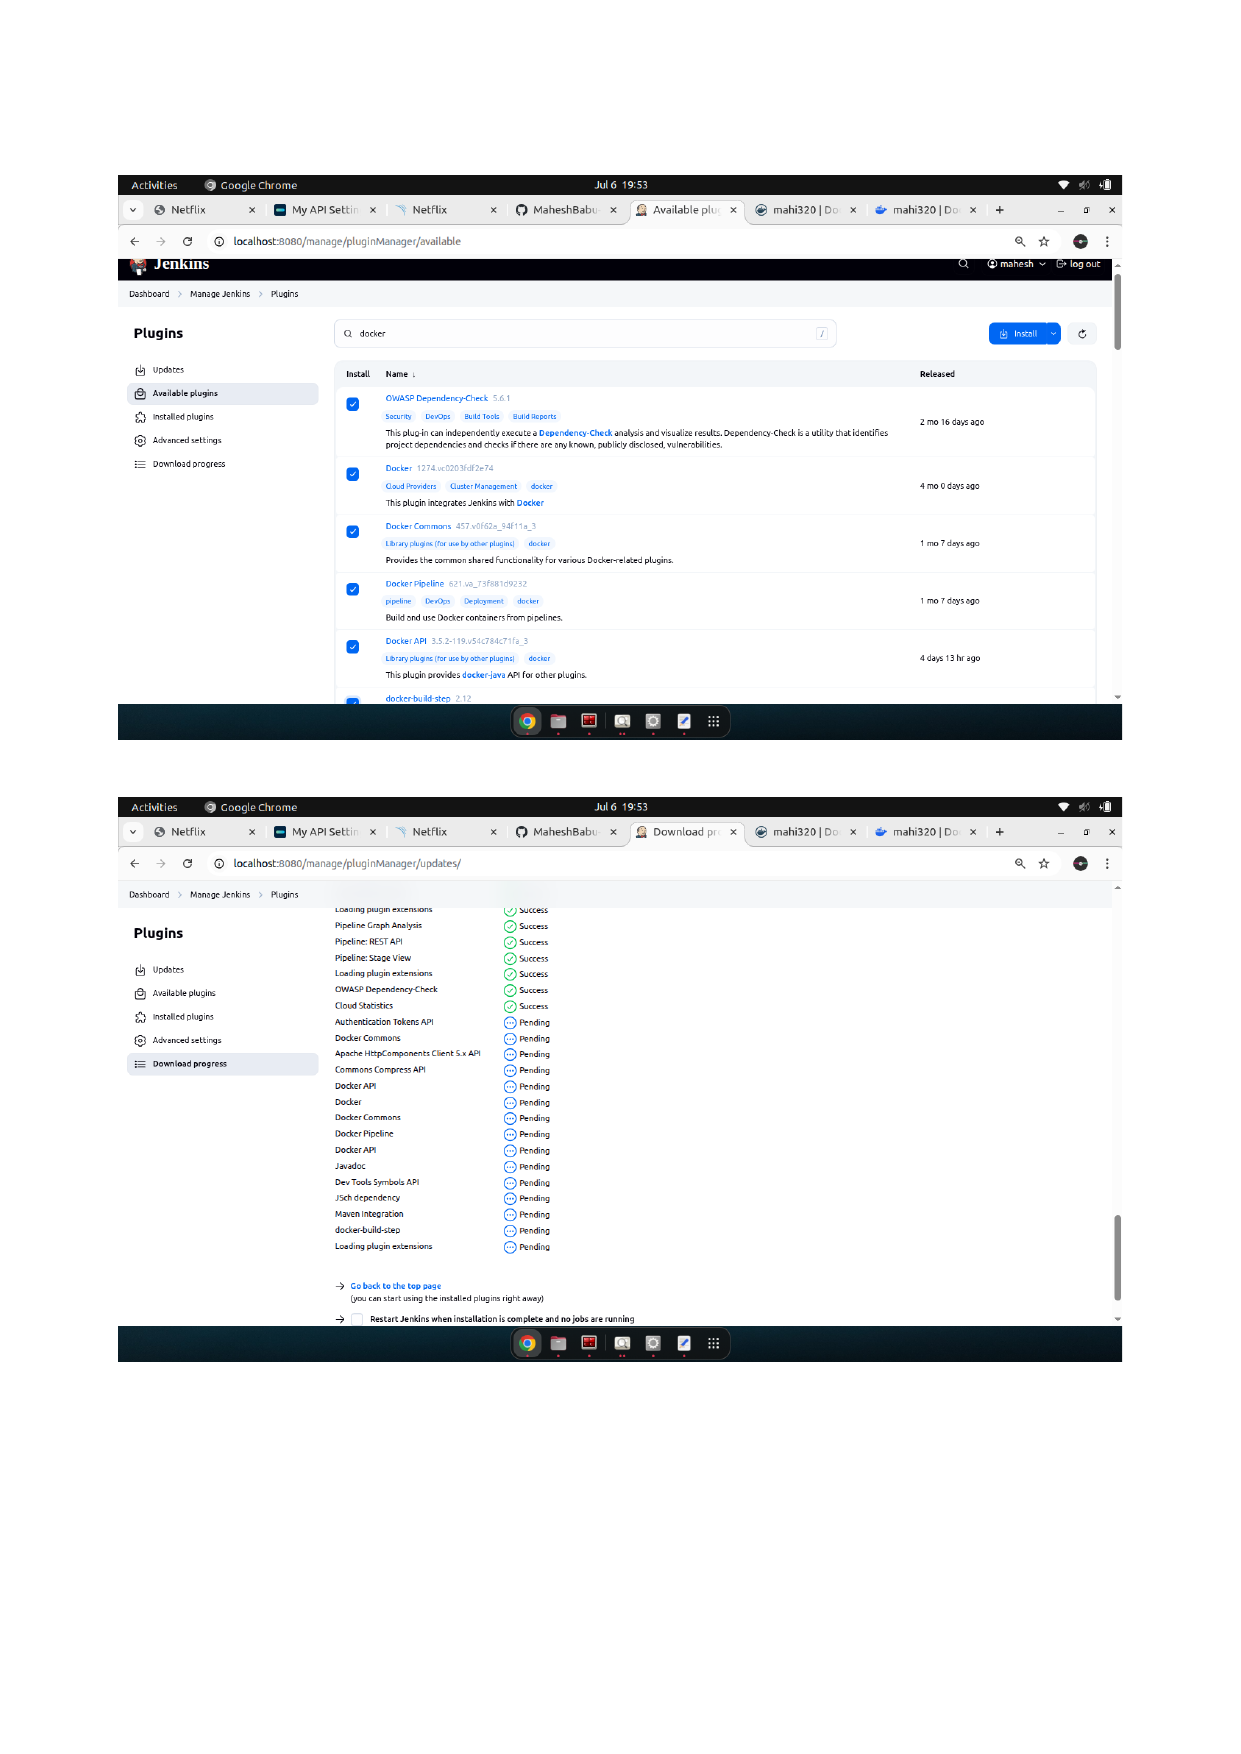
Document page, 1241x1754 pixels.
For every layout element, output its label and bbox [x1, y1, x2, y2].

picture [118, 797, 1123, 1362]
picture [118, 175, 1123, 740]
